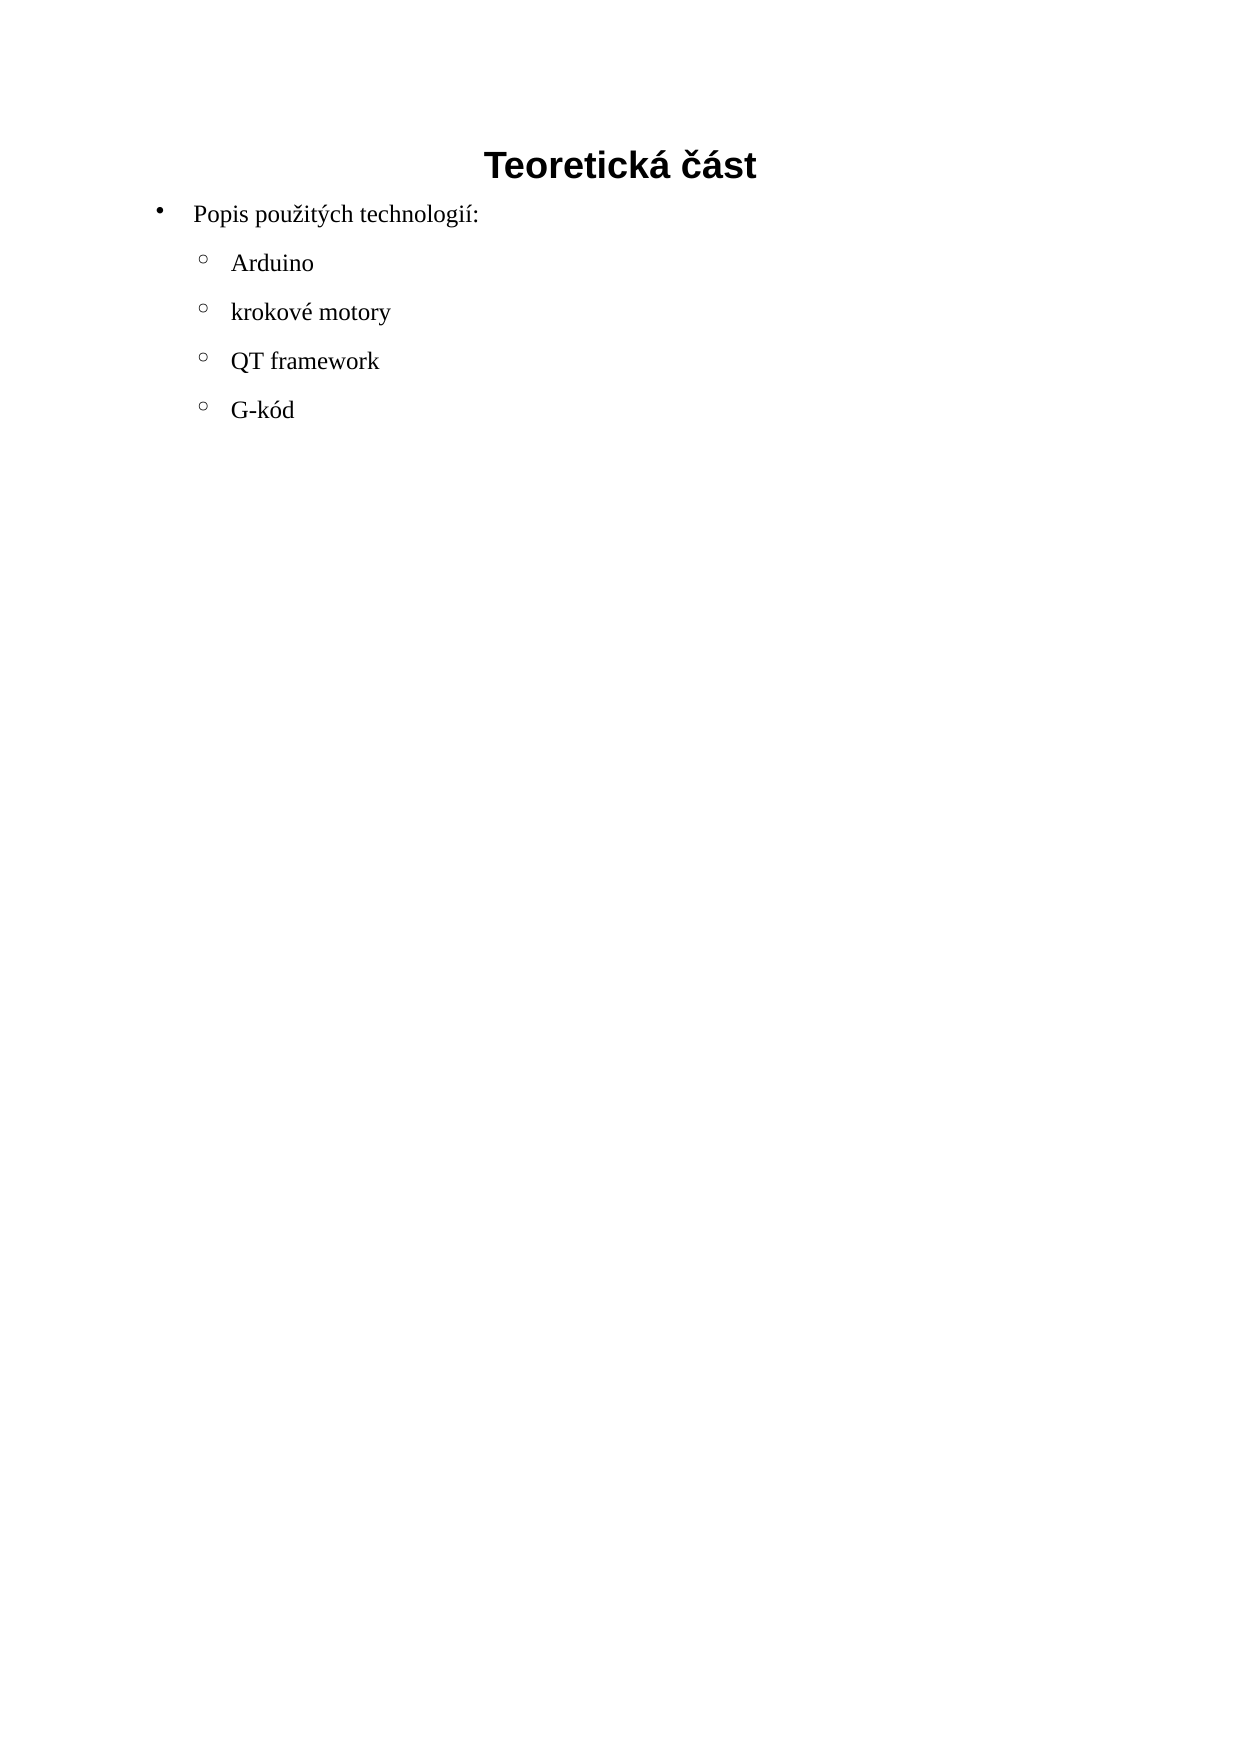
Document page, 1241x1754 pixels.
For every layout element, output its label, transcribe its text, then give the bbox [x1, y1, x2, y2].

list Popis použitých technologií: [156, 199, 1122, 228]
list G-kód [193, 396, 1122, 424]
list QT framework [193, 346, 1122, 375]
subtitle Teoretická část [118, 143, 1122, 187]
list krokové motory [193, 297, 1122, 326]
list Arduino [193, 248, 1122, 277]
